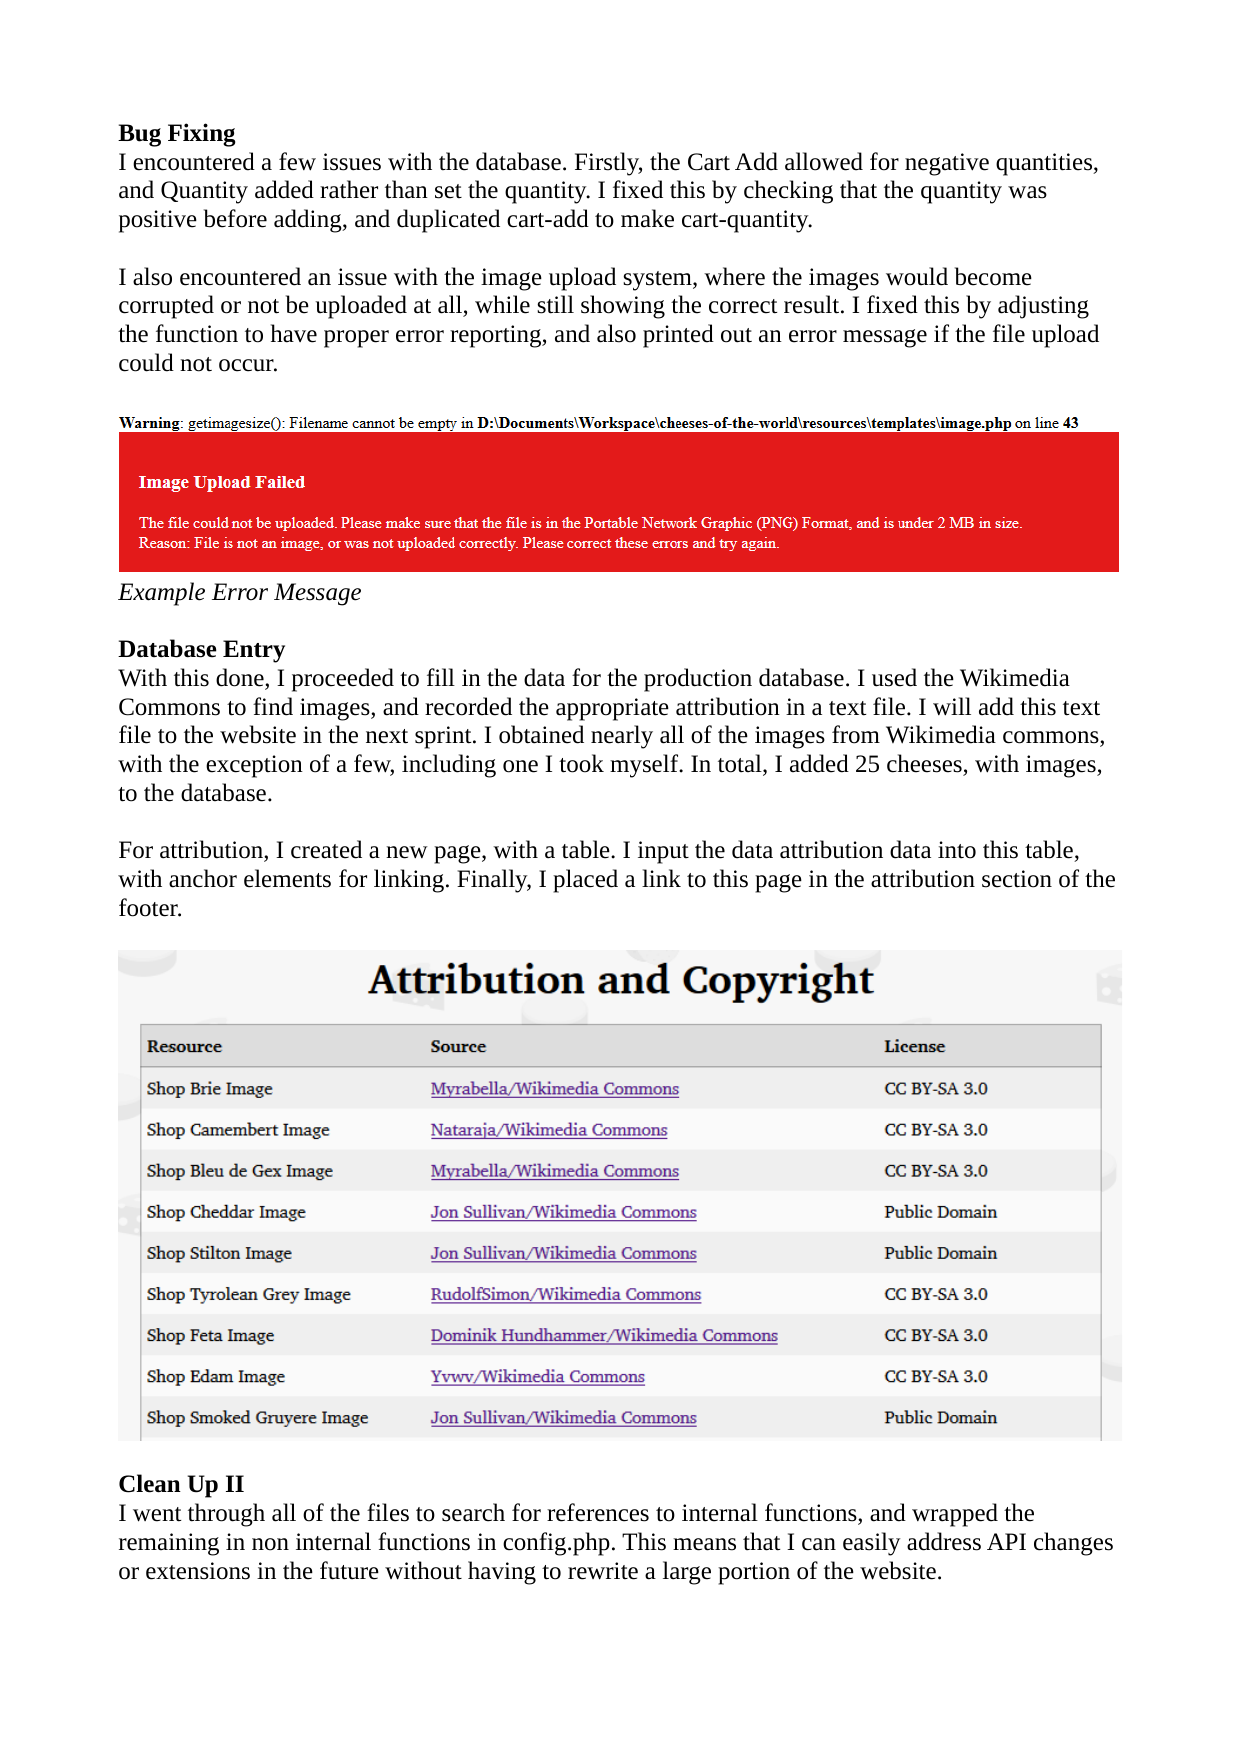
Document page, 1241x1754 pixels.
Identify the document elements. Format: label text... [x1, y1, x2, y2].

text I went through all of the files to search for references to internal functions, and wrapped the remaining in non internal functions in config.php. This means that I can easily address API changes or extensions in the future without having to rewrite a large portion of the website. [118, 1498, 1122, 1584]
text Database Entry [118, 634, 1122, 663]
picture [118, 950, 1123, 1441]
text For attribution, I created a new page, with a table. I input the data attribution data into this table, with anchor elements for linking. Finally, I placed a link to this page in the attribution section of the footer. [118, 836, 1122, 922]
text I also encountered an issue with the image upload system, where the images would become corrupted or not be uploaded at all, while still showing the correct result. I fixed this by adjusting the function to have proper error reporting, and also printed out an error message if the file upload could not occur. [118, 262, 1122, 377]
text Example Error Message [118, 577, 1122, 606]
text I encountered a few issues with the database. Firstly, the Cart Add allowed for negative quantities, and Quantity added rather than set the quantity. I fixed this by checking that the quantity was positive before adding, and duplicated cart-add to make cart-quantity. [118, 147, 1122, 233]
text Clean Up II [118, 1469, 1122, 1498]
picture [118, 405, 1123, 577]
text Bug Fixing [118, 118, 1122, 147]
text With this done, I proceeded to fill in the data for the production database. I used the Wikimedia Commons to find images, and recorded the appropriate attribution in a text file. I will add this text file to the website in the next sprint. I obtained nearly all of the images from Wikimedia commons, with the exception of a few, including one I took myself. In total, I added 25 cheeses, with images, to the database. [118, 663, 1122, 807]
